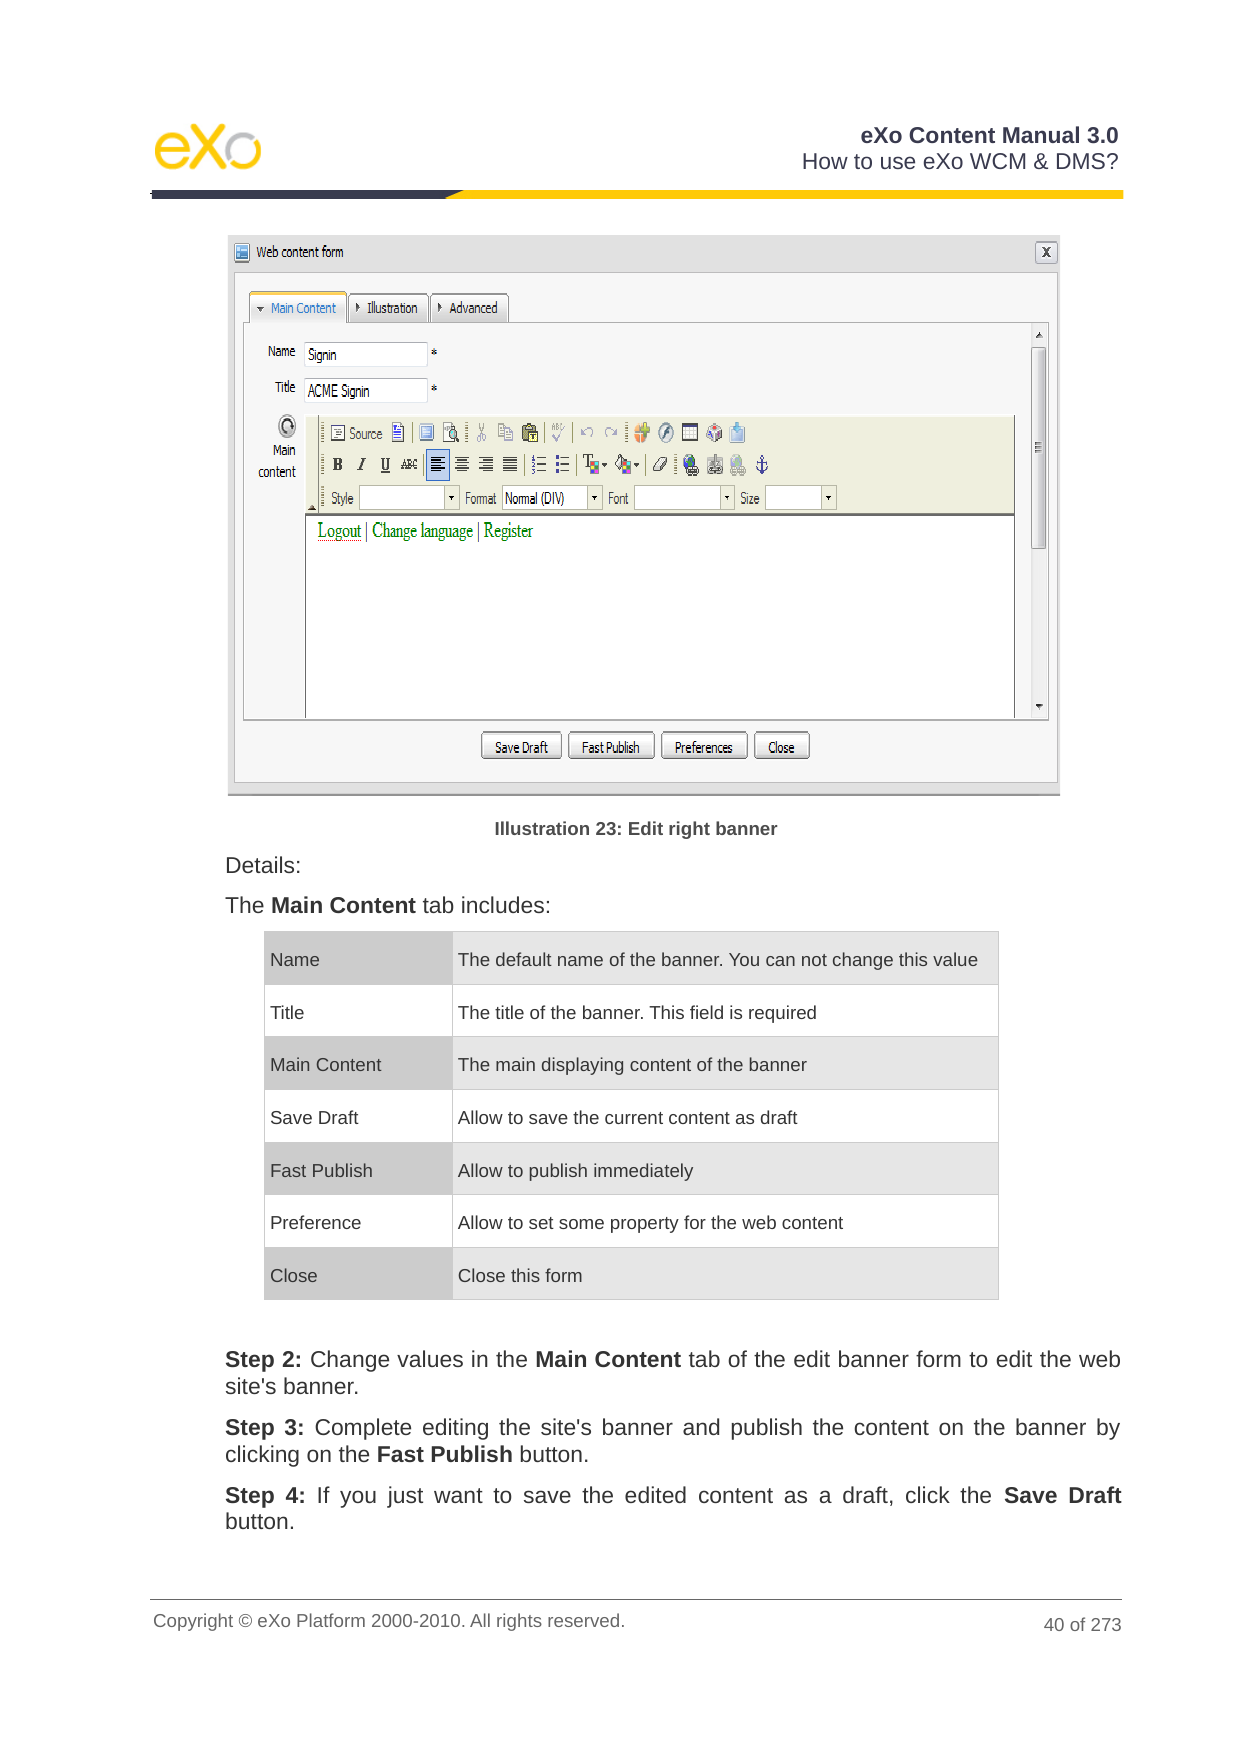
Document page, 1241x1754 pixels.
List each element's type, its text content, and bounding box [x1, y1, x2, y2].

table_header Name [265, 932, 452, 984]
table_cell Save Draft [265, 1090, 452, 1142]
table_cell Main Content [265, 1037, 452, 1089]
table_cell The title of the banner. This field is required [453, 985, 998, 1036]
table_cell Allow to set some property for the web content [453, 1195, 998, 1247]
picture [155, 123, 262, 170]
table_cell Preference [265, 1195, 452, 1247]
list Step 3: Complete editing the site's banner and publish the content on the banner by clicking on the Fast Publish button. [187, 1414, 1122, 1467]
list Step 2: Change values in the Main Content tab of the edit banner form to edit the web site's banner. [187, 1346, 1122, 1399]
table_header The default name of the banner. You can not change this value [453, 932, 998, 984]
table_cell Allow to save the current content as draft [453, 1090, 998, 1142]
table_cell Close this form [453, 1248, 998, 1299]
table_cell Title [265, 985, 452, 1036]
list Details: [187, 223, 1122, 878]
list The Main Content tab includes: [187, 892, 1122, 918]
table_cell The main displaying content of the banner [453, 1037, 998, 1089]
table_cell Close [265, 1248, 452, 1299]
table_cell Allow to publish immediately [453, 1143, 998, 1194]
table_cell Fast Publish [265, 1143, 452, 1194]
list Step 4: If you just want to save the edited content as a draft, click the Save Draft button. [187, 1482, 1122, 1534]
picture [227, 235, 1061, 796]
picture [151, 190, 1124, 199]
list Illustration 23: Edit right banner [228, 796, 1044, 839]
